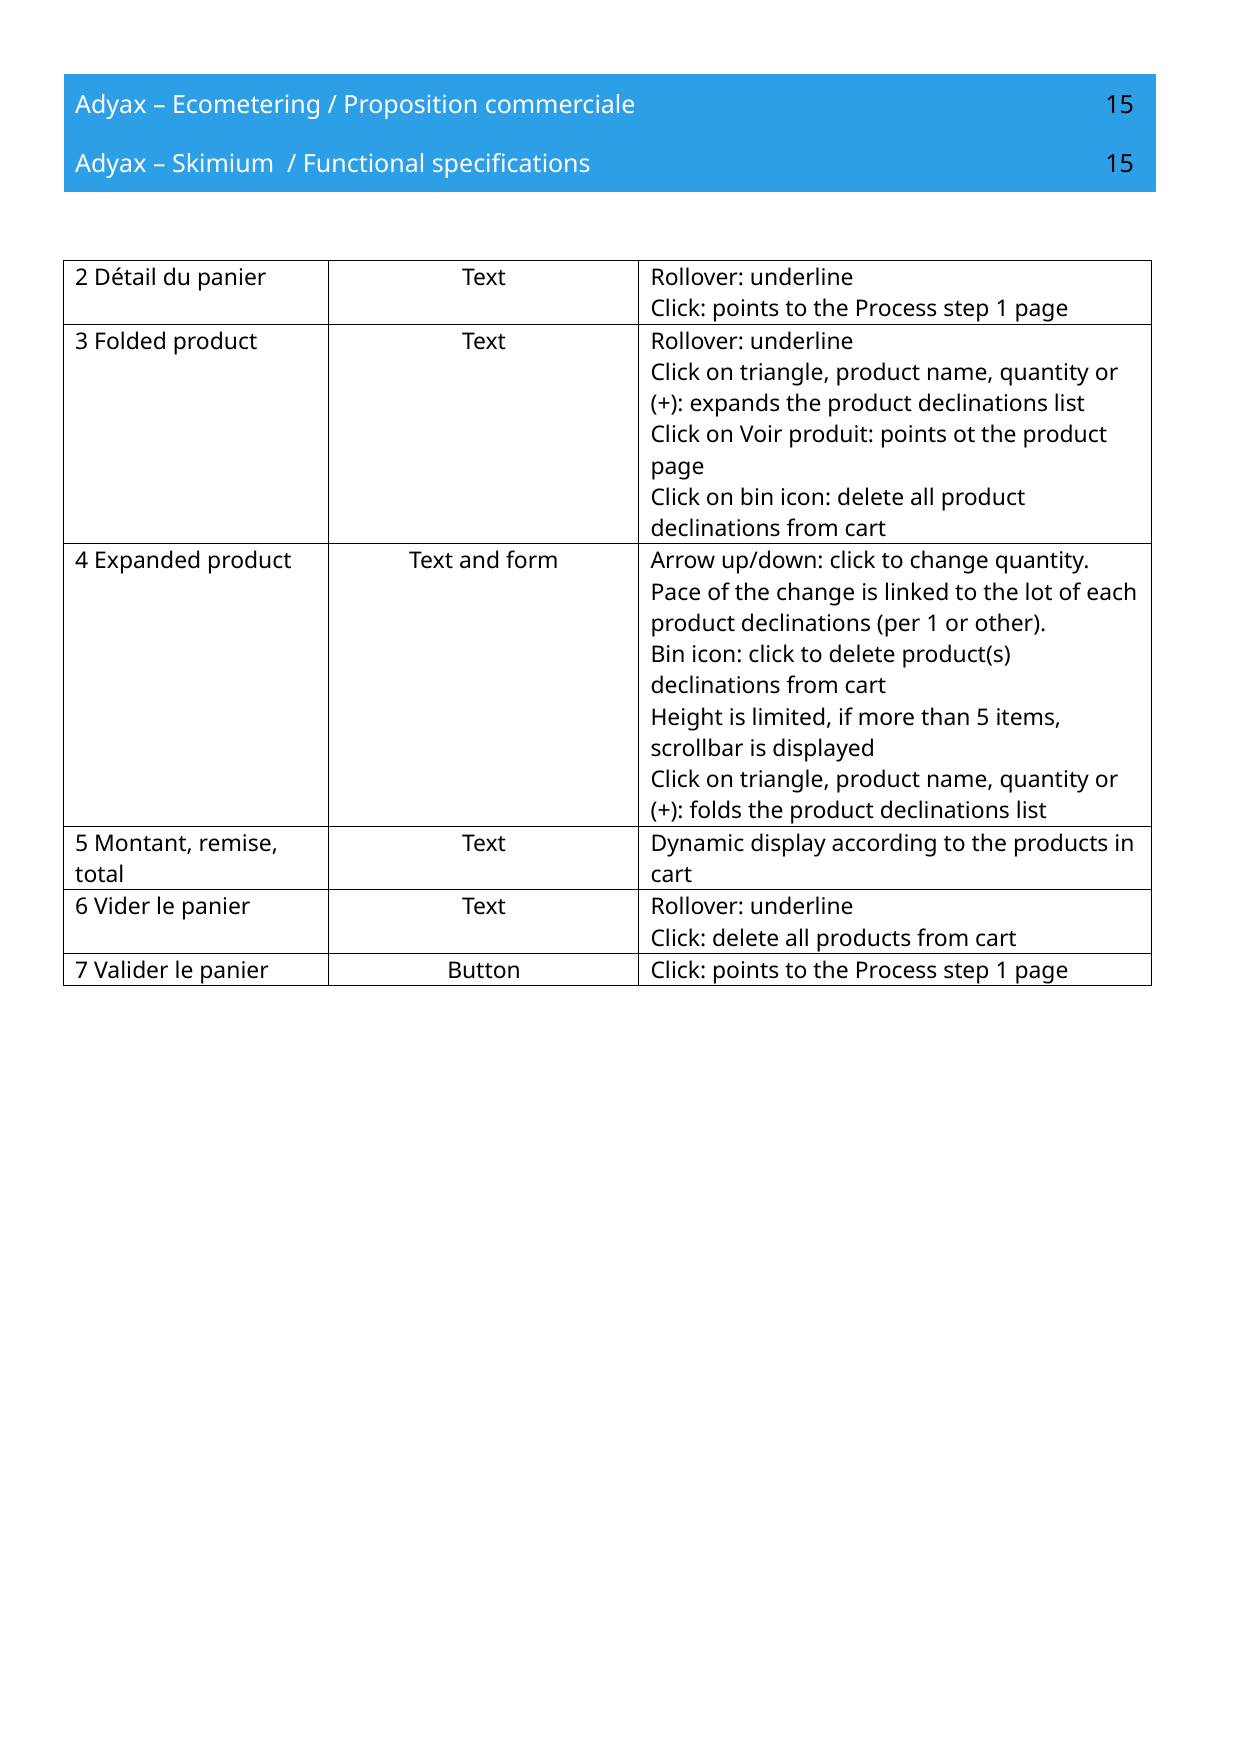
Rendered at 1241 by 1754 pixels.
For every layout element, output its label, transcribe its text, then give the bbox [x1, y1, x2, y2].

table_cell Text and form [329, 544, 638, 826]
table_cell Dynamic display according to the products in cart [639, 827, 1151, 889]
table_cell Rollover: underline Click: delete all products from cart [639, 890, 1151, 953]
table_cell 7 Valider le panier [64, 954, 328, 985]
table_cell 6 Vider le panier [64, 890, 328, 953]
table_cell Text [329, 827, 638, 889]
table_cell Text [329, 890, 638, 953]
table_cell Button [329, 954, 638, 985]
table_cell Arrow up/down: click to change quantity. Pace of the change is linked to the lot of each product declinations (per 1 or other). Bin icon: click to delete product(s) declinations from cart Height is limited, if more than 5 items, scrollbar is displayed Click on triangle, product name, quantity or (+): folds the product declinations list [639, 544, 1151, 826]
table_cell Click: points to the Process step 1 page [639, 954, 1151, 985]
table_cell Text [329, 325, 638, 543]
table_cell 5 Montant, remise, total [64, 827, 328, 889]
table_cell 3 Folded product [64, 325, 328, 543]
table_cell Rollover: underline Click on triangle, product name, quantity or (+): expands the product declinations list Click on Voir produit: points ot the product page Click on bin icon: delete all product declinations from cart [639, 325, 1151, 543]
table_cell 2 Détail du panier [64, 261, 328, 323]
table_cell 4 Expanded product [64, 544, 328, 826]
table_cell Rollover: underline Click: points to the Process step 1 page [639, 261, 1151, 323]
table_cell Text [329, 261, 638, 323]
